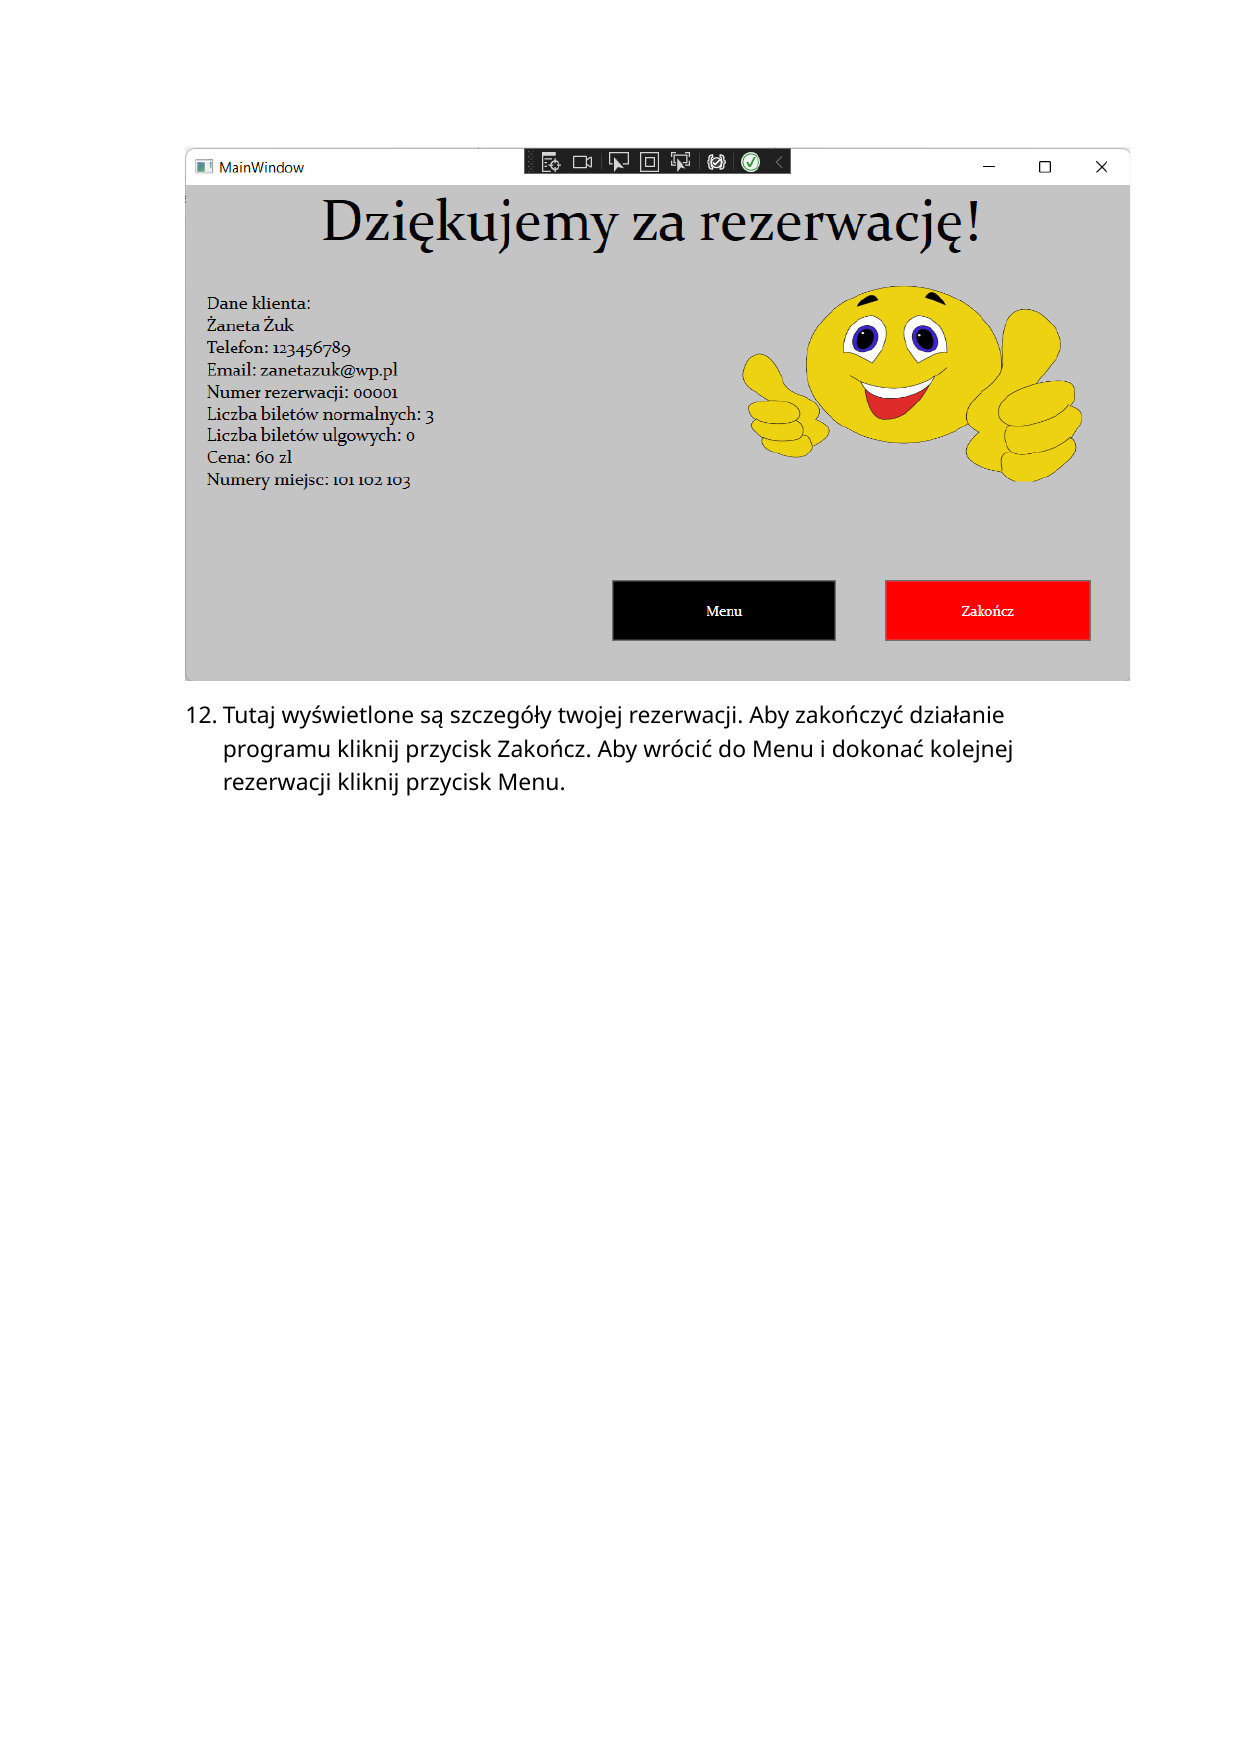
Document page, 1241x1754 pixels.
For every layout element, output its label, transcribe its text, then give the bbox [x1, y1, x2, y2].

list Tutaj wyświetlone są szczegóły twojej rezerwacji. Aby zakończyć działanie programu kliknij przycisk Zakończ. Aby wrócić do Menu i dokonać kolejnej rezerwacji kliknij przycisk Menu. [185, 699, 1093, 797]
